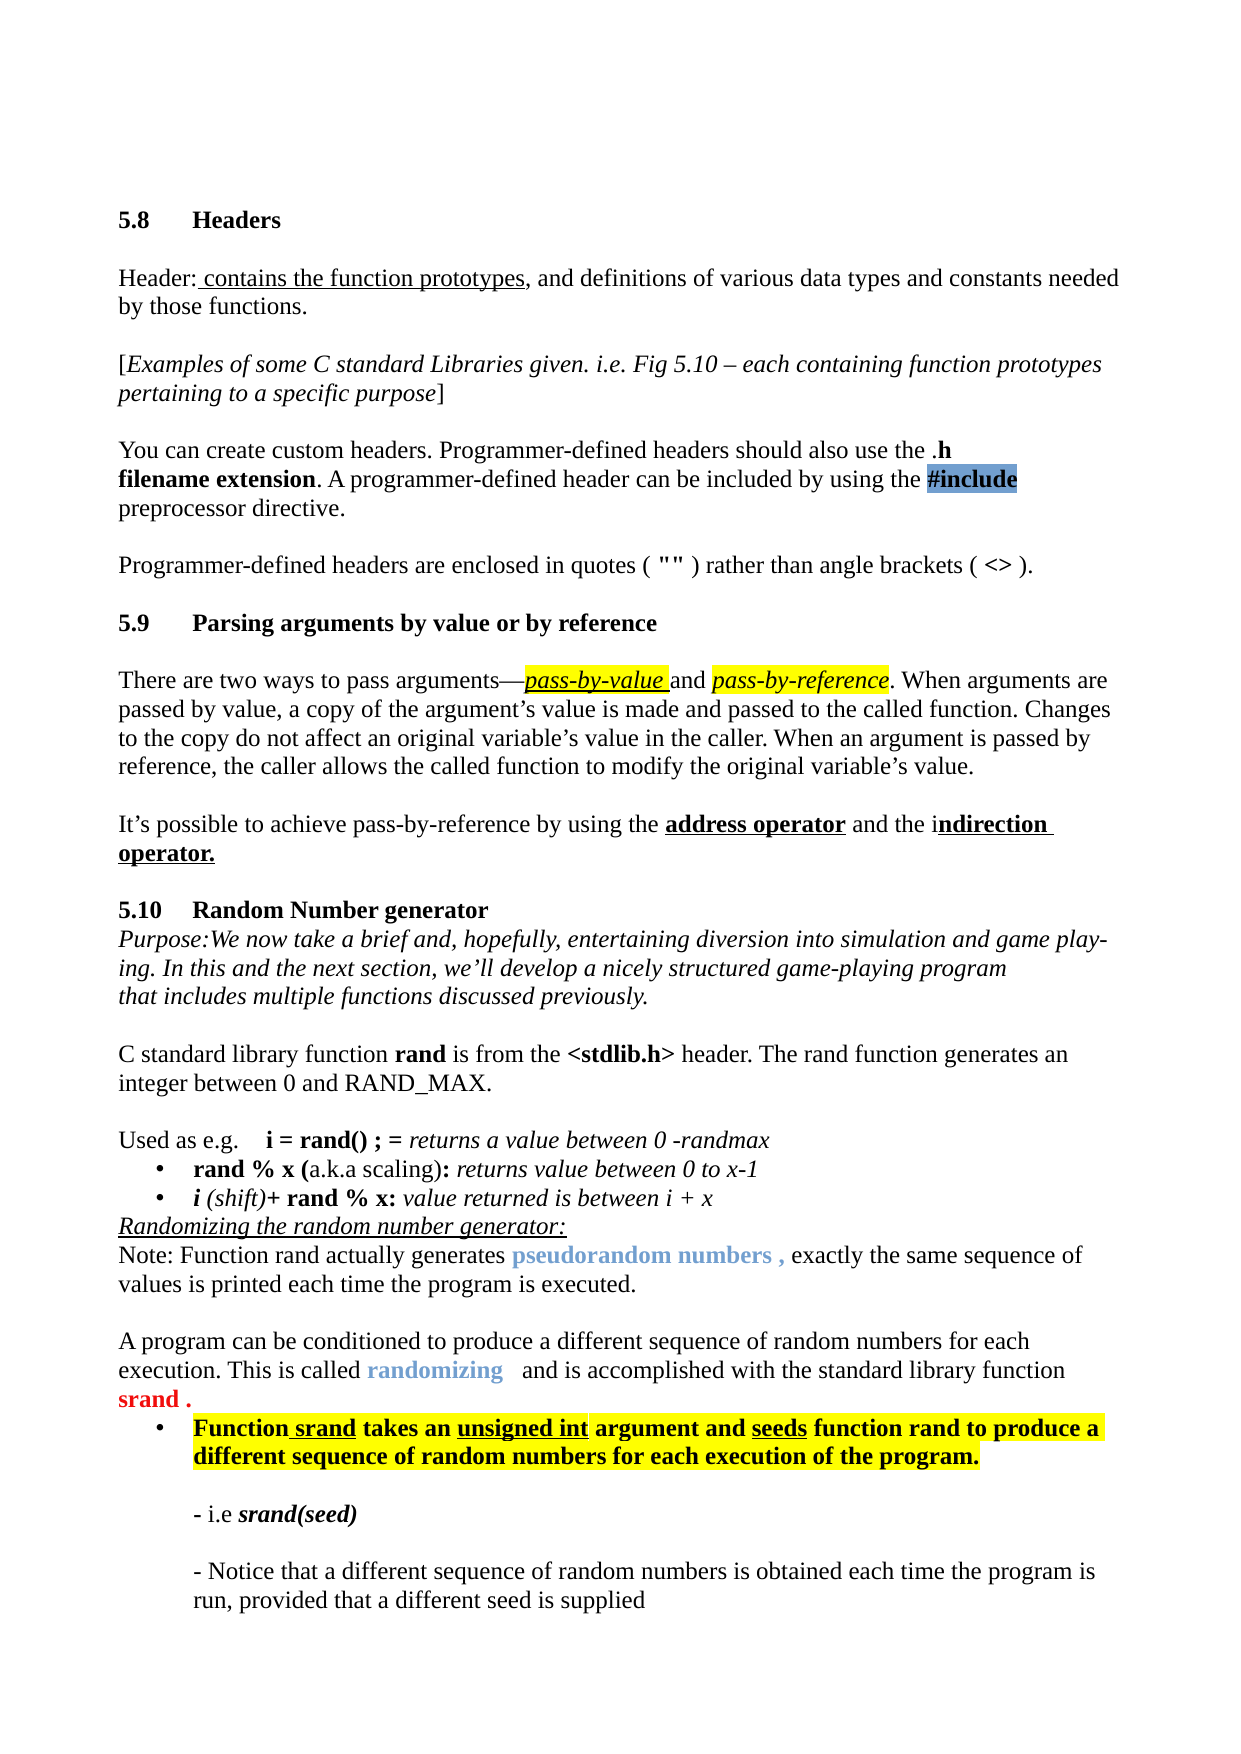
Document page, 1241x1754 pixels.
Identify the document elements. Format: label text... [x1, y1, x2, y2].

list - Notice that a different sequence of random numbers is obtained each time the program is run, provided that a different seed is supplied [156, 1556, 1122, 1614]
text Purpose:We now take a brief and, hopefully, entertaining diversion into simulation and game play- [118, 924, 1122, 953]
text filename extension. A programmer-defined header can be included by using the #include [118, 464, 1122, 493]
text Note: Function rand actually generates pseudorandom numbers , exactly the same sequence of values is printed each time the program is executed. [118, 1240, 1122, 1298]
text C standard library function rand is from the <stdlib.h> header. The rand function generates an integer between 0 and RAND_MAX. [118, 1039, 1122, 1096]
text 5.8 Headers [118, 205, 1122, 234]
text 5.10 Random Number generator [118, 895, 1122, 924]
text Randomizing the random number generator: [118, 1211, 1122, 1240]
text There are two ways to pass arguments—pass-by-value and pass-by-reference. When arguments are passed by value, a copy of the argument’s value is made and passed to the called function. Changes to the copy do not affect an original variable’s value in the caller. When an argument is passed by reference, the caller allows the called function to modify the original variable’s value. [118, 665, 1122, 780]
list i (shift)+ rand % x: value returned is between i + x [156, 1183, 1122, 1211]
text that includes multiple functions discussed previously. [118, 981, 1122, 1010]
text srand . [118, 1384, 1122, 1413]
text 5.9 Parsing arguments by value or by reference [118, 608, 1122, 636]
text It’s possible to achieve pass-by-reference by using the address operator and the indirection operator. [118, 809, 1122, 866]
text You can create custom headers. Programmer-defined headers should also use the .h [118, 435, 1122, 464]
text [Examples of some C standard Libraries given. i.e. Fig 5.10 – each containing function prototypes pertaining to a specific purpose] [118, 349, 1122, 406]
list - i.e srand(seed) [156, 1499, 1122, 1528]
list rand % x (a.k.a scaling): returns value between 0 to x-1 [156, 1154, 1122, 1183]
text Used as e.g. i = rand() ; = returns a value between 0 -randmax [118, 1125, 1122, 1154]
text ing. In this and the next section, we’ll develop a nicely structured game-playing program [118, 953, 1122, 981]
text Programmer-defined headers are enclosed in quotes ( "" ) rather than angle brackets ( <> ). [118, 550, 1122, 579]
text A program can be conditioned to produce a different sequence of random numbers for each execution. This is called randomizing and is accomplished with the standard library function [118, 1326, 1122, 1384]
text preprocessor directive. [118, 493, 1122, 521]
list Function srand takes an unsigned int argument and seeds function rand to produce a different sequence of random numbers for each execution of the program. [156, 1413, 1122, 1470]
text Header: contains the function prototypes, and definitions of various data types and constants needed by those functions. [118, 263, 1122, 320]
